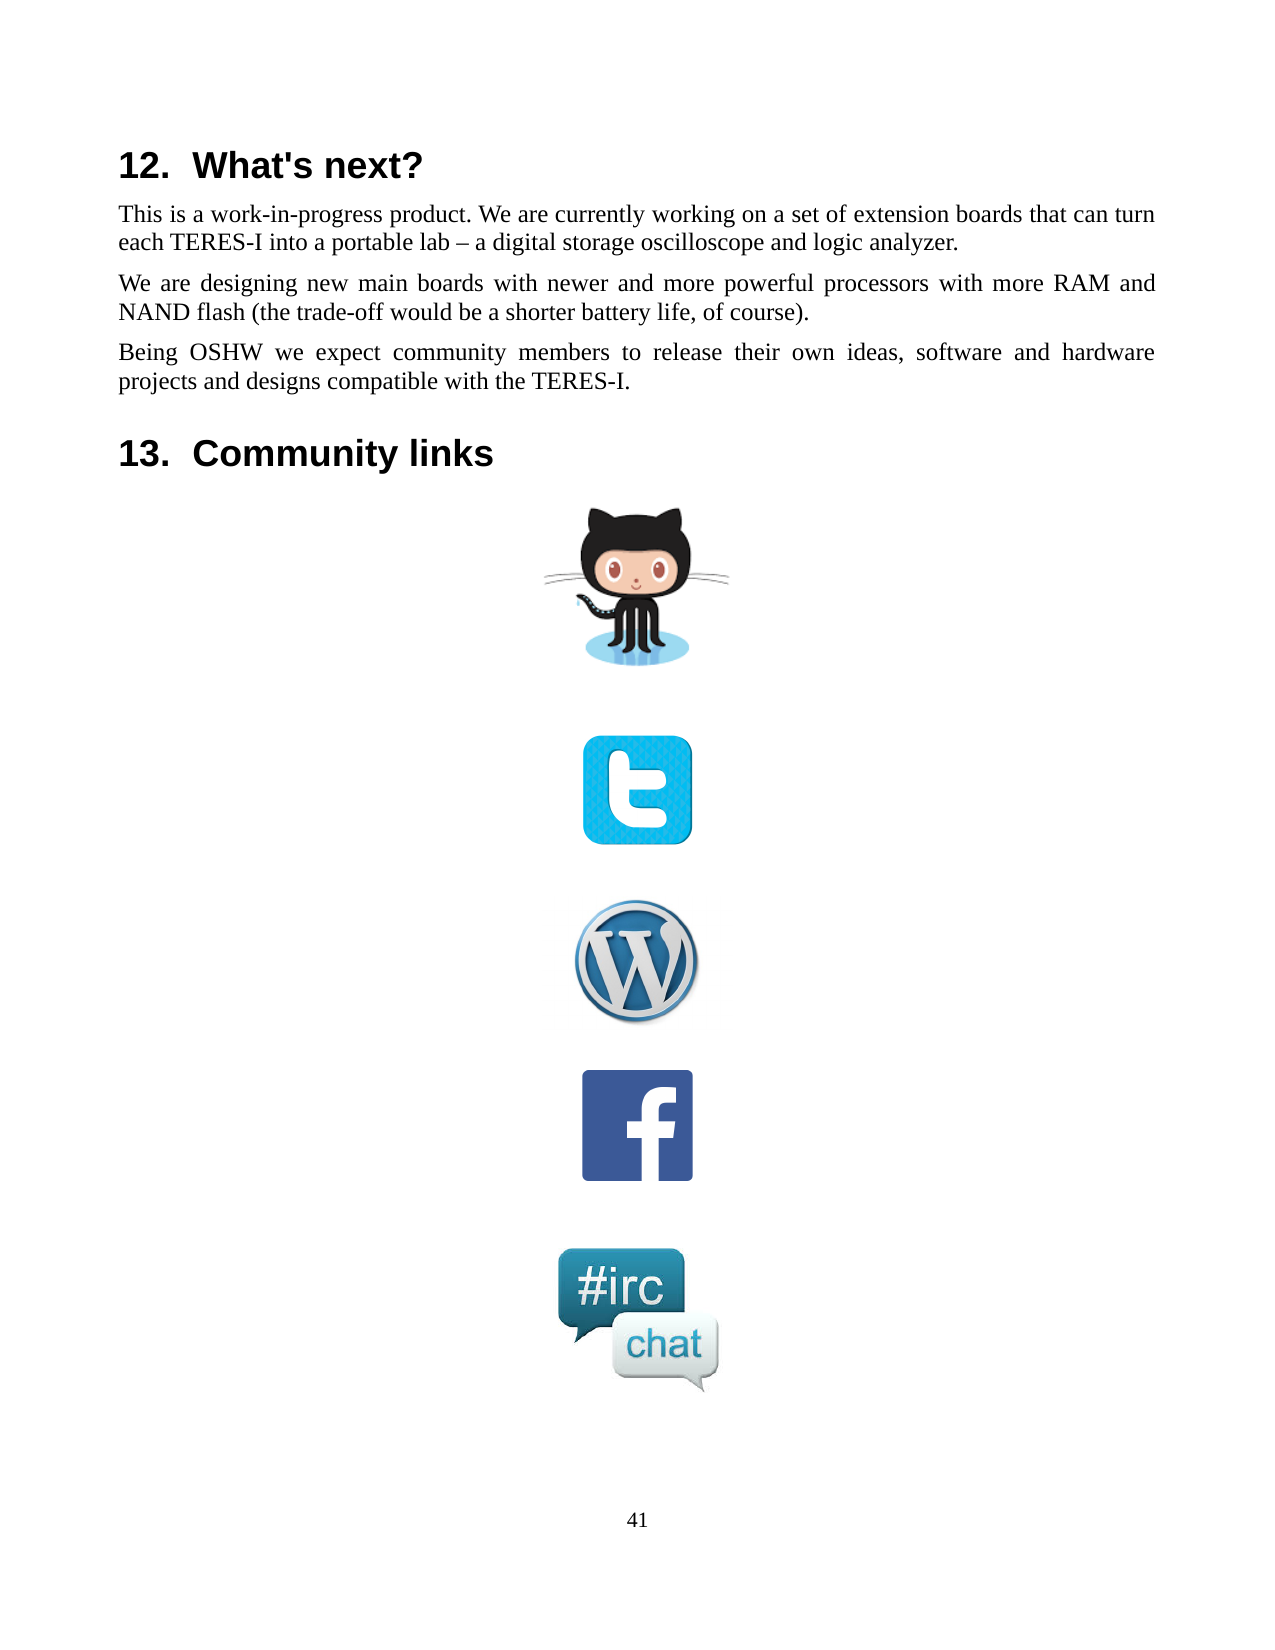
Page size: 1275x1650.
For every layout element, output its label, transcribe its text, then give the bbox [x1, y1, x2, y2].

subtitle Community links [118, 432, 1157, 475]
picture [541, 896, 734, 1030]
text We are designing new main boards with newer and more powerful processors with more RAM and NAND flash (the trade-off would be a shorter battery life, of course). [118, 268, 1157, 326]
picture [582, 1070, 693, 1181]
subtitle What's next? [118, 143, 1157, 186]
picture [545, 1221, 730, 1406]
picture [447, 487, 828, 687]
picture [573, 727, 702, 857]
text This is a work-in-progress product. We are currently working on a set of extension boards that can turn each TERES-I into a portable lab – a digital storage oscilloscope and logic analyzer. [118, 199, 1157, 256]
text Being OSHW we expect community members to release their own ideas, software and hardware projects and designs compatible with the TERES-I. [118, 337, 1157, 395]
